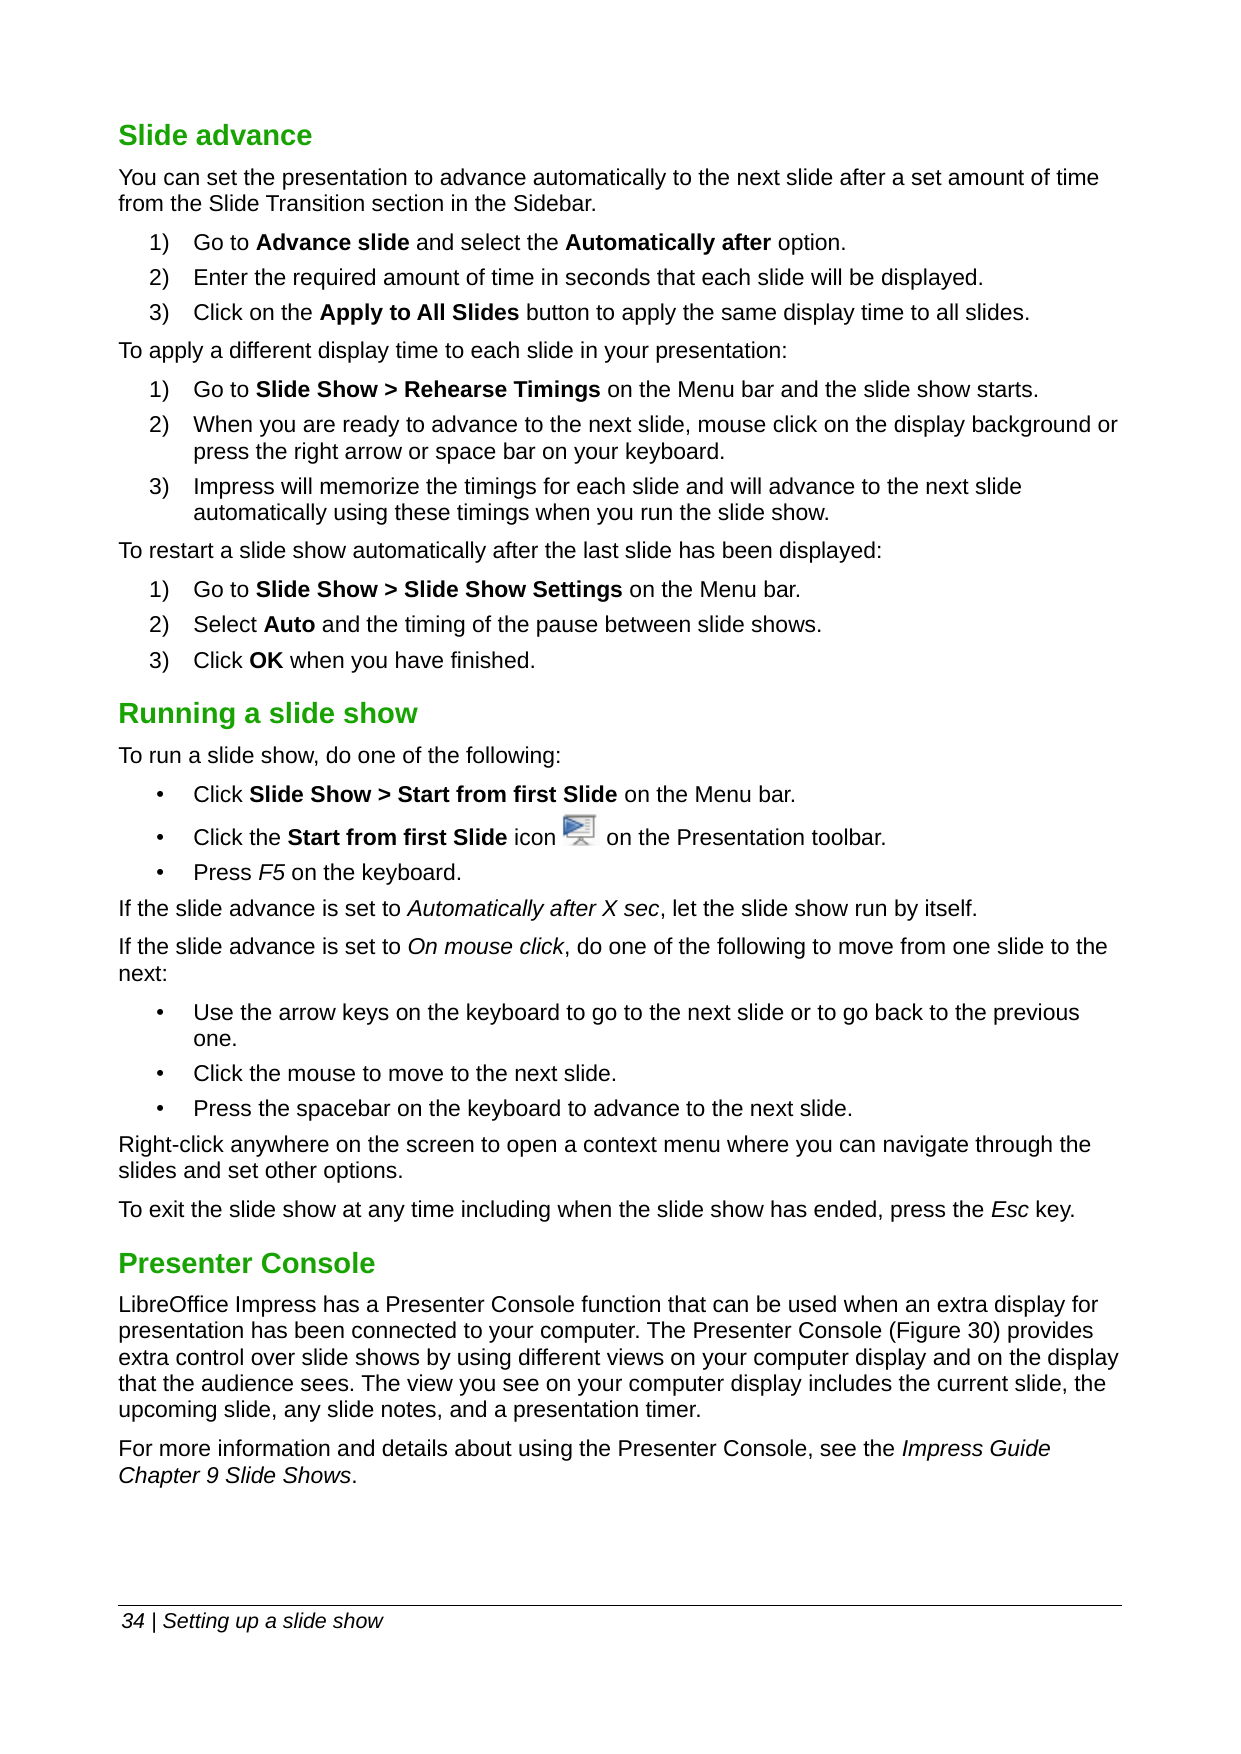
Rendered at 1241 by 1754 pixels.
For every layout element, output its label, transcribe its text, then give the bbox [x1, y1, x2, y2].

list To apply a different display time to each slide in your presentation: [118, 337, 1122, 364]
subtitle Running a slide show [118, 697, 1122, 730]
list If the slide advance is set to On mouse click, do one of the following to move from one slide to the next: [118, 933, 1122, 986]
list When you are ready to advance to the next slide, mouse click on the display background or press the right arrow or space bar on your keyboard. [169, 411, 1122, 464]
list Go to Advance slide and select the Automatically after option. [169, 229, 1122, 255]
list Click the Start from first Slide icon on the Presentation toolbar. [156, 810, 1122, 850]
list Go to Slide Show > Rehearse Timings on the Menu bar and the slide show starts. [169, 376, 1122, 402]
list Click on the Apply to All Slides button to apply the same display time to all slides. [169, 299, 1122, 326]
text To exit the slide show at any time including when the slide show has ended, press the Esc key. [118, 1196, 1122, 1222]
subtitle Presenter Console [118, 1246, 1122, 1279]
list Press the spacebar on the keyboard to advance to the next slide. [156, 1095, 1122, 1122]
subtitle Slide advance [118, 118, 1122, 152]
list Click the mouse to move to the next slide. [156, 1060, 1122, 1086]
text Right-click anywhere on the screen to open a context menu where you can navigate through the slides and set other options. [118, 1131, 1122, 1183]
list Impress will memorize the timings for each slide and will advance to the next slide automatically using these timings when you run the slide show. [169, 473, 1122, 526]
list Enter the required amount of time in seconds that each slide will be displayed. [169, 264, 1122, 290]
list Click OK when you have finished. [169, 647, 1122, 673]
list Use the arrow keys on the keyboard to go to the next slide or to go back to the previous one. [156, 998, 1122, 1051]
text For more information and details about using the Presenter Console, see the Impress Guide Chapter 9 Slide Shows. [118, 1435, 1122, 1488]
list Select Auto and the timing of the pause between slide shows. [169, 611, 1122, 638]
list You can set the presentation to advance automatically to the next slide after a set amount of time from the Slide Transition section in the Sidebar. [118, 164, 1122, 216]
list To run a slide show, do one of the following: [118, 742, 1122, 768]
text LibreOffice Impress has a Presenter Console function that can be used when an extra display for presentation has been connected to your computer. The Presenter Console (Figure 30) provides extra control over slide shows by using different views on your computer display and on the display that the audience sees. The view you see on your computer display includes the current slide, the upcoming slide, any slide notes, and a presentation timer. [118, 1291, 1122, 1423]
list Click Slide Show > Start from first Slide on the Menu bar. [156, 781, 1122, 807]
list Press F5 on the keyboard. [156, 859, 1122, 886]
list Go to Slide Show > Slide Show Settings on the Menu bar. [169, 576, 1122, 602]
list To restart a slide show automatically after the last slide has been displayed: [118, 537, 1122, 564]
text If the slide advance is set to Automatically after X sec, let the slide show run by itself. [118, 894, 1122, 921]
